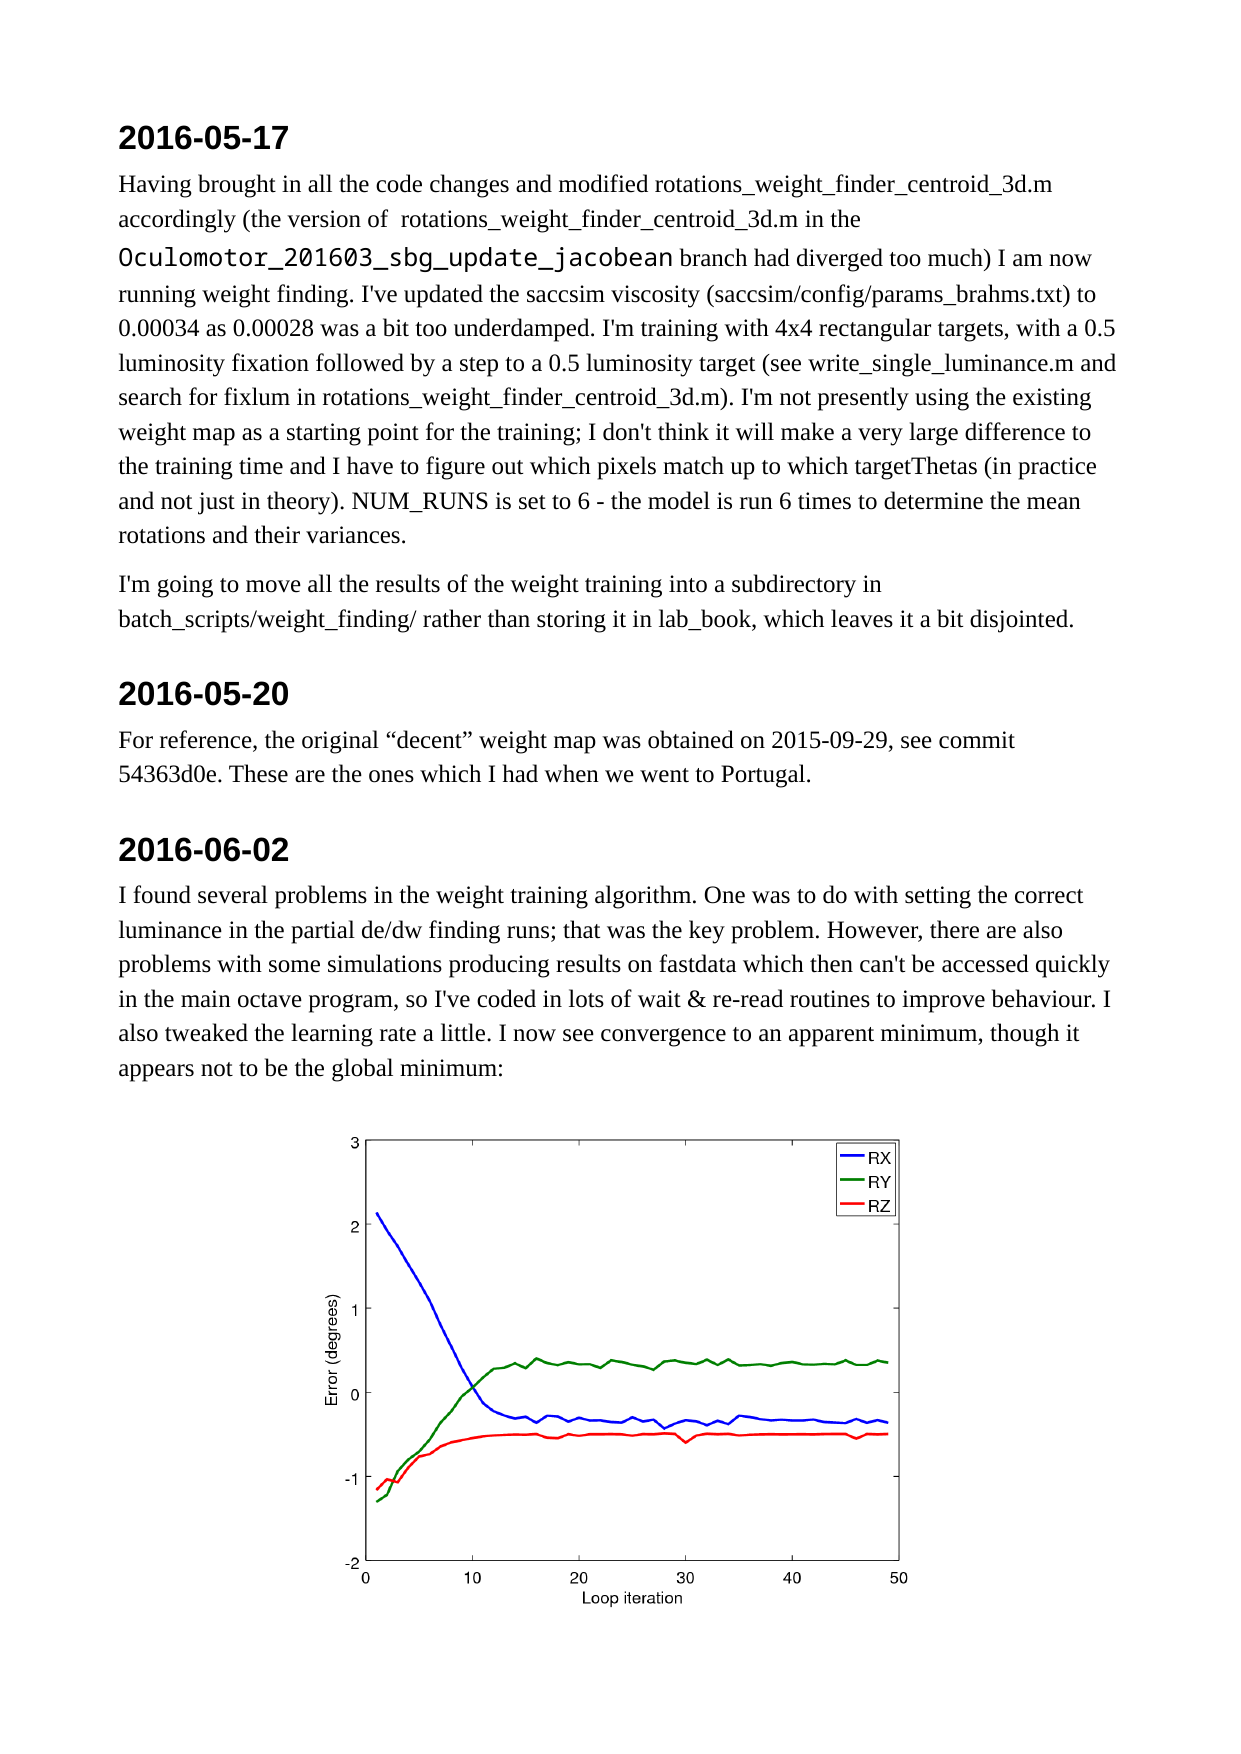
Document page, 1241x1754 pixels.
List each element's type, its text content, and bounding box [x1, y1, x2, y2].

text Having brought in all the code changes and modified rotations_weight_finder_centroid_3d.m accordingly (the version of rotations_weight_finder_centroid_3d.m in the Oculomotor_201603_sbg_update_jacobean branch had diverged too much) I am now running weight finding. I've updated the saccsim viscosity (saccsim/config/params_brahms.txt) to 0.00034 as 0.00028 was a bit too underdamped. I'm training with 4x4 rectangular targets, with a 0.5 luminosity fixation followed by a step to a 0.5 luminosity target (see write_single_luminance.m and search for fixlum in rotations_weight_finder_centroid_3d.m). I'm not presently using the existing weight map as a starting point for the training; I don't think it will make a very large difference to the training time and I have to figure out which pixels match up to which targetThetas (in practice and not just in theory). NUM_RUNS is set to 6 - the model is run 6 times to determine the mean rotations and their variances. [118, 169, 1122, 549]
text I found several problems in the weight training algorithm. One was to do with setting the correct luminance in the partial de/dw finding runs; that was the key problem. However, there are also problems with some simulations producing results on fastdata which then can't be accessed quickly in the main octave program, so I've coded in lots of wait & re-read routines to improve behaviour. I also tweaked the learning rate a little. I now see convergence to an apparent minimum, though it appears not to be the global minimum: [118, 881, 1122, 1082]
text For reference, the original “decent” weight map was obtained on 2015-09-29, see commit 54363d0e. These are the ones which I had when we went to Portugal. [118, 725, 1122, 788]
subtitle 2016-05-17 [118, 118, 1122, 157]
picture [276, 1102, 964, 1617]
subtitle 2016-06-02 [118, 829, 1122, 868]
text I'm going to move all the results of the weight training into a subdirectory in batch_scripts/weight_finding/ rather than storing it in lab_book, which leaves it a bit disjointed. [118, 569, 1122, 633]
subtitle 2016-05-20 [118, 674, 1122, 712]
